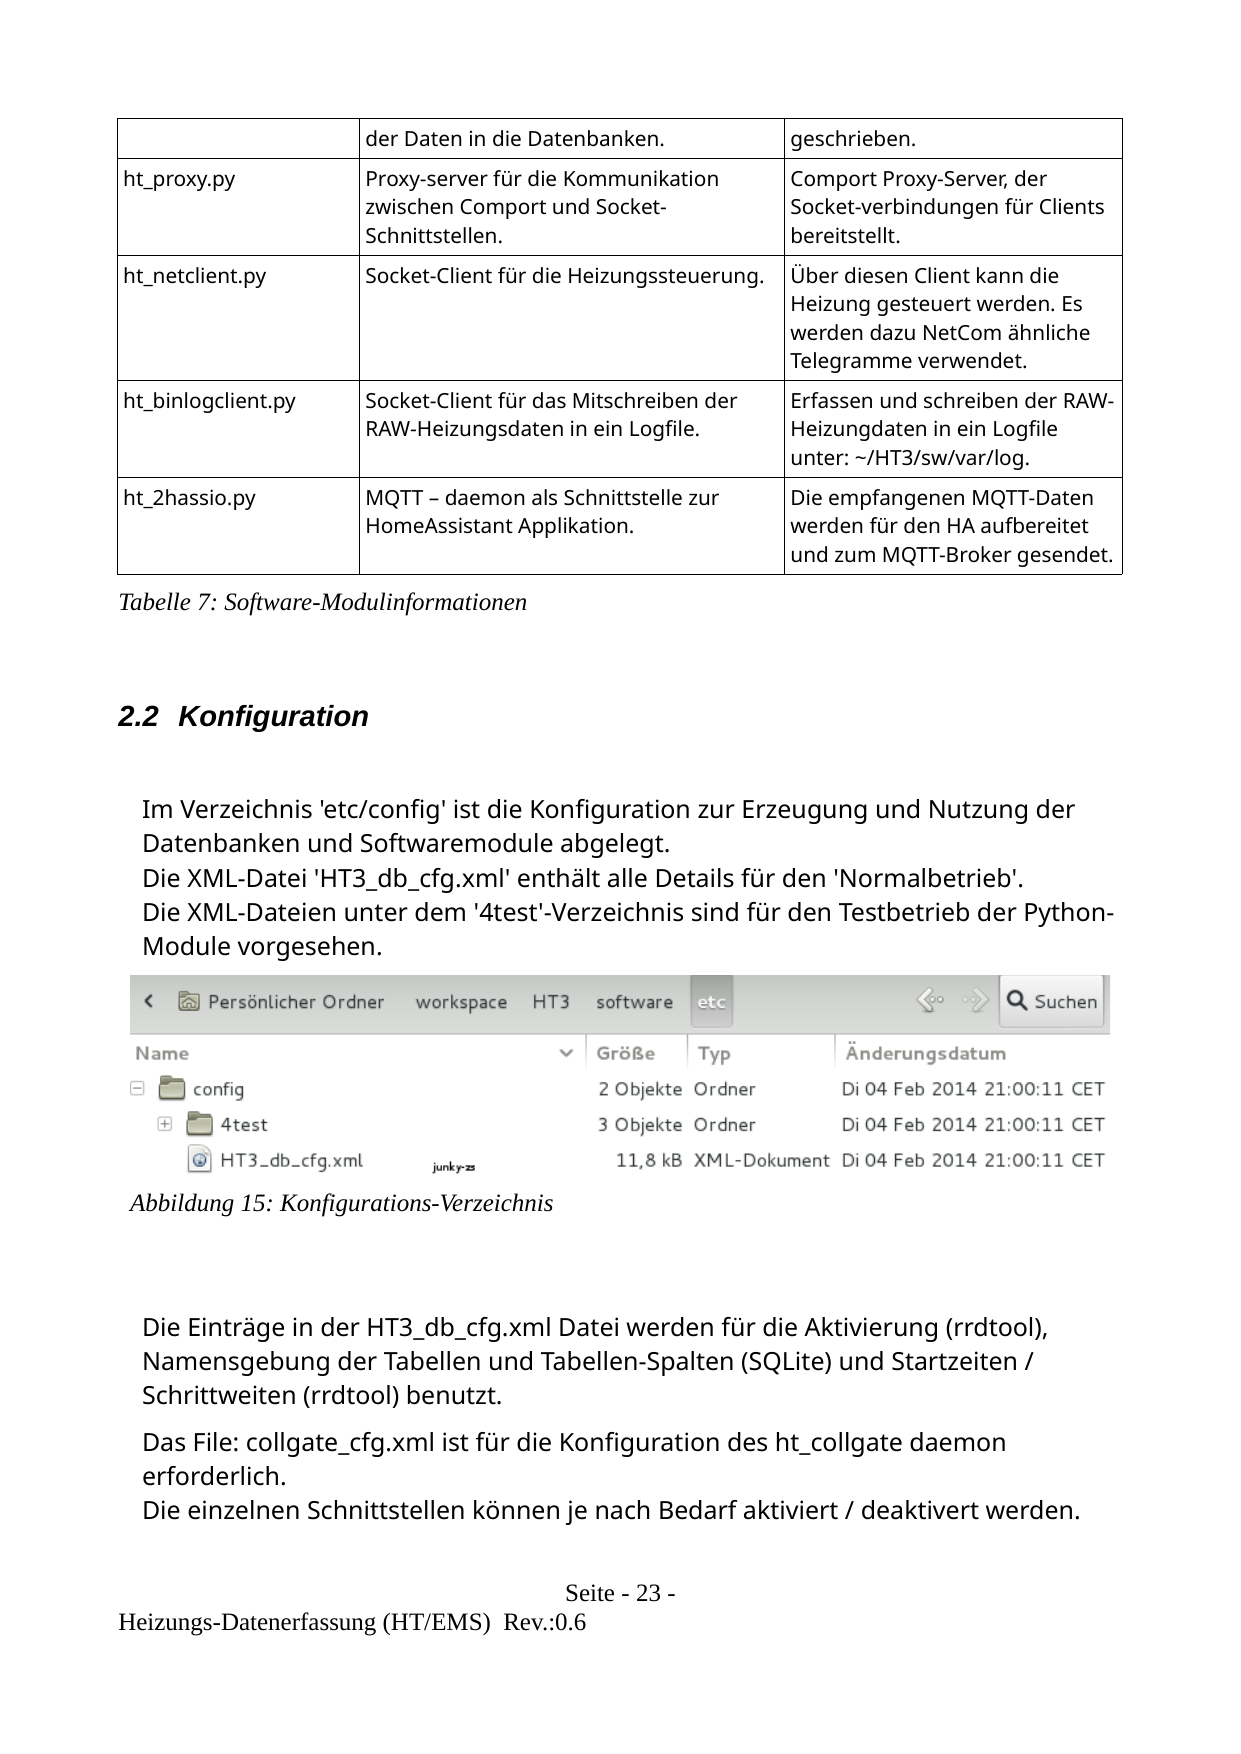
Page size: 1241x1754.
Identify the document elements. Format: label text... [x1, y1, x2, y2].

table_cell MQTT – daemon als Schnittstelle zur HomeAssistant Applikation. [360, 478, 784, 574]
table_cell Über diesen Client kann die Heizung gesteuert werden. Es werden dazu NetCom ähnliche Telegramme verwendet. [785, 256, 1122, 380]
table_cell Erfassen und schreiben der RAW-Heizungdaten in ein Logfile unter: ~/HT3/sw/var/log. [785, 381, 1122, 477]
table_cell Die empfangenen MQTT-Daten werden für den HA aufbereitet und zum MQTT-Broker gesendet. [785, 478, 1122, 574]
text Im Verzeichnis 'etc/config' ist die Konfiguration zur Erzeugung und Nutzung der Datenbanken und Softwaremodule abgelegt. Die XML-Datei 'HT3_db_cfg.xml' enthält alle Details für den 'Normalbetrieb'. Die XML-Dateien unter dem '4test'-Verzeichnis sind für den Testbetrieb der Python-Module vorgesehen. [142, 792, 1122, 962]
table_cell [118, 119, 359, 158]
picture [130, 975, 1111, 1188]
text Die Einträge in der HT3_db_cfg.xml Datei werden für die Aktivierung (rrdtool), Namensgebung der Tabellen und Tabellen-Spalten (SQLite) und Startzeiten / Schrittweiten (rrdtool) benutzt. [142, 1310, 1122, 1412]
table_cell Proxy-server für die Kommunikation zwischen Comport und Socket-Schnittstellen. [360, 159, 784, 255]
table_cell Socket-Client für die Heizungssteuerung. [360, 256, 784, 380]
table_cell ht_binlogclient.py [118, 381, 359, 477]
table_cell Socket-Client für das Mitschreiben der RAW-Heizungsdaten in ein Logfile. [360, 381, 784, 477]
text Abbildung 15: Konfigurations-Verzeichnis [130, 1188, 1110, 1217]
table_cell ht_2hassio.py [118, 478, 359, 574]
table_cell geschrieben. [785, 119, 1122, 158]
table_cell ht_proxy.py [118, 159, 359, 255]
text Das File: collgate_cfg.xml ist für die Konfiguration des ht_collgate daemon erforderlich. Die einzelnen Schnittstellen können je nach Bedarf aktiviert / deaktivert werden. [142, 1424, 1122, 1527]
text Tabelle 7: Software-Modulinformationen [118, 587, 1122, 615]
table_cell ht_netclient.py [118, 256, 359, 380]
table_cell der Daten in die Datenbanken. [360, 119, 784, 158]
table_cell Comport Proxy-Server, der Socket-verbindungen für Clients bereitstellt. [785, 159, 1122, 255]
subtitle Konfiguration [118, 699, 1122, 733]
